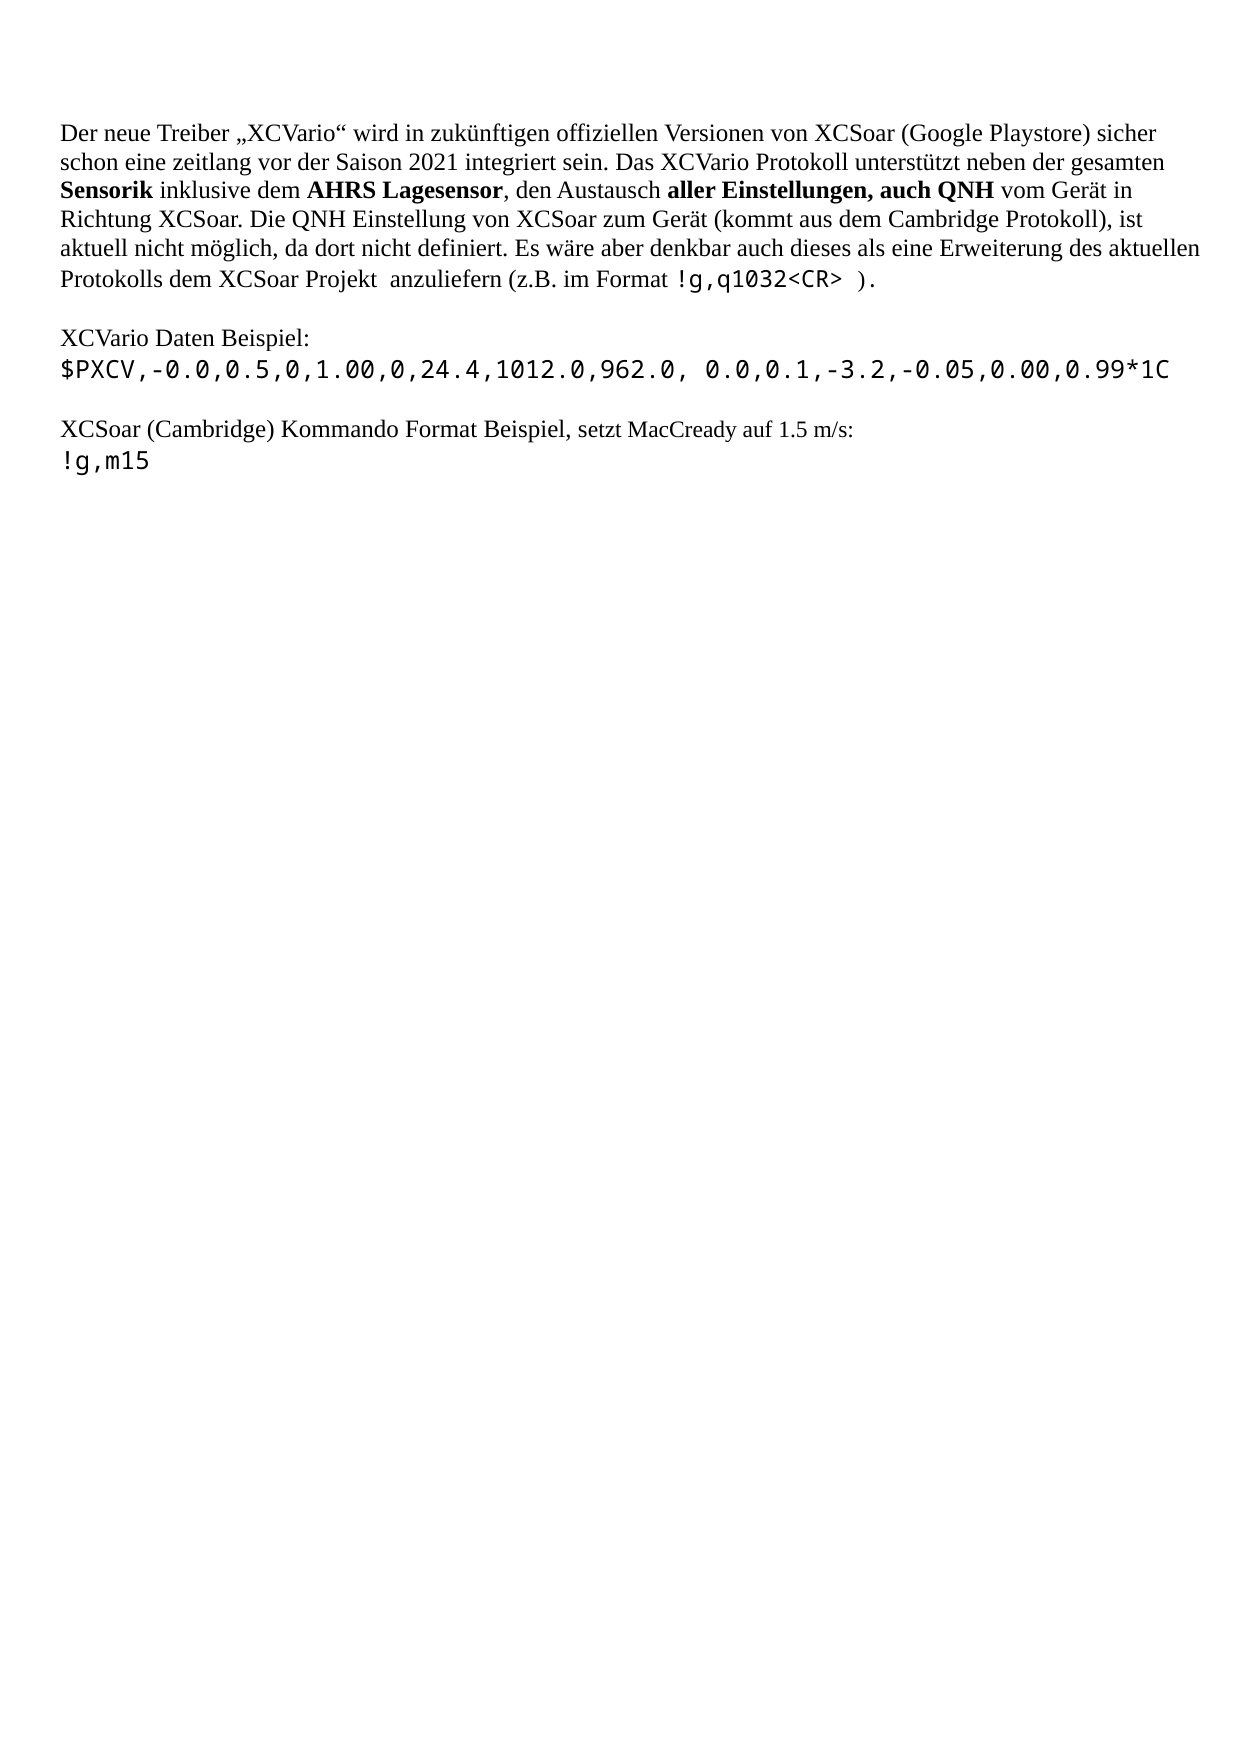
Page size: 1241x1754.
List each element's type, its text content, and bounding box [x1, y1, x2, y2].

text !g,m15 [60, 443, 1207, 477]
text XCSoar (Cambridge) Kommando Format Beispiel, setzt MacCready auf 1.5 m/s: [60, 414, 1207, 443]
text $PXCV,-0.0,0.5,0,1.00,0,24.4,1012.0,962.0, 0.0,0.1,-3.2,-0.05,0.00,0.99*1C [60, 351, 1207, 385]
text XCVario Daten Beispiel: [60, 323, 1207, 351]
text Der neue Treiber „XCVario“ wird in zukünftigen offiziellen Versionen von XCSoar (Google Playstore) sicher schon eine zeitlang vor der Saison 2021 integriert sein. Das XCVario Protokoll unterstützt neben der gesamten Sensorik inklusive dem AHRS Lagesensor, den Austausch aller Einstellungen, auch QNH vom Gerät in Richtung XCSoar. Die QNH Einstellung von XCSoar zum Gerät (kommt aus dem Cambridge Protokoll), ist aktuell nicht möglich, da dort nicht definiert. Es wäre aber denkbar auch dieses als eine Erweiterung des aktuellen Protokolls dem XCSoar Projekt anzuliefern (z.B. im Format !g,q1032<CR> ). [60, 118, 1207, 294]
